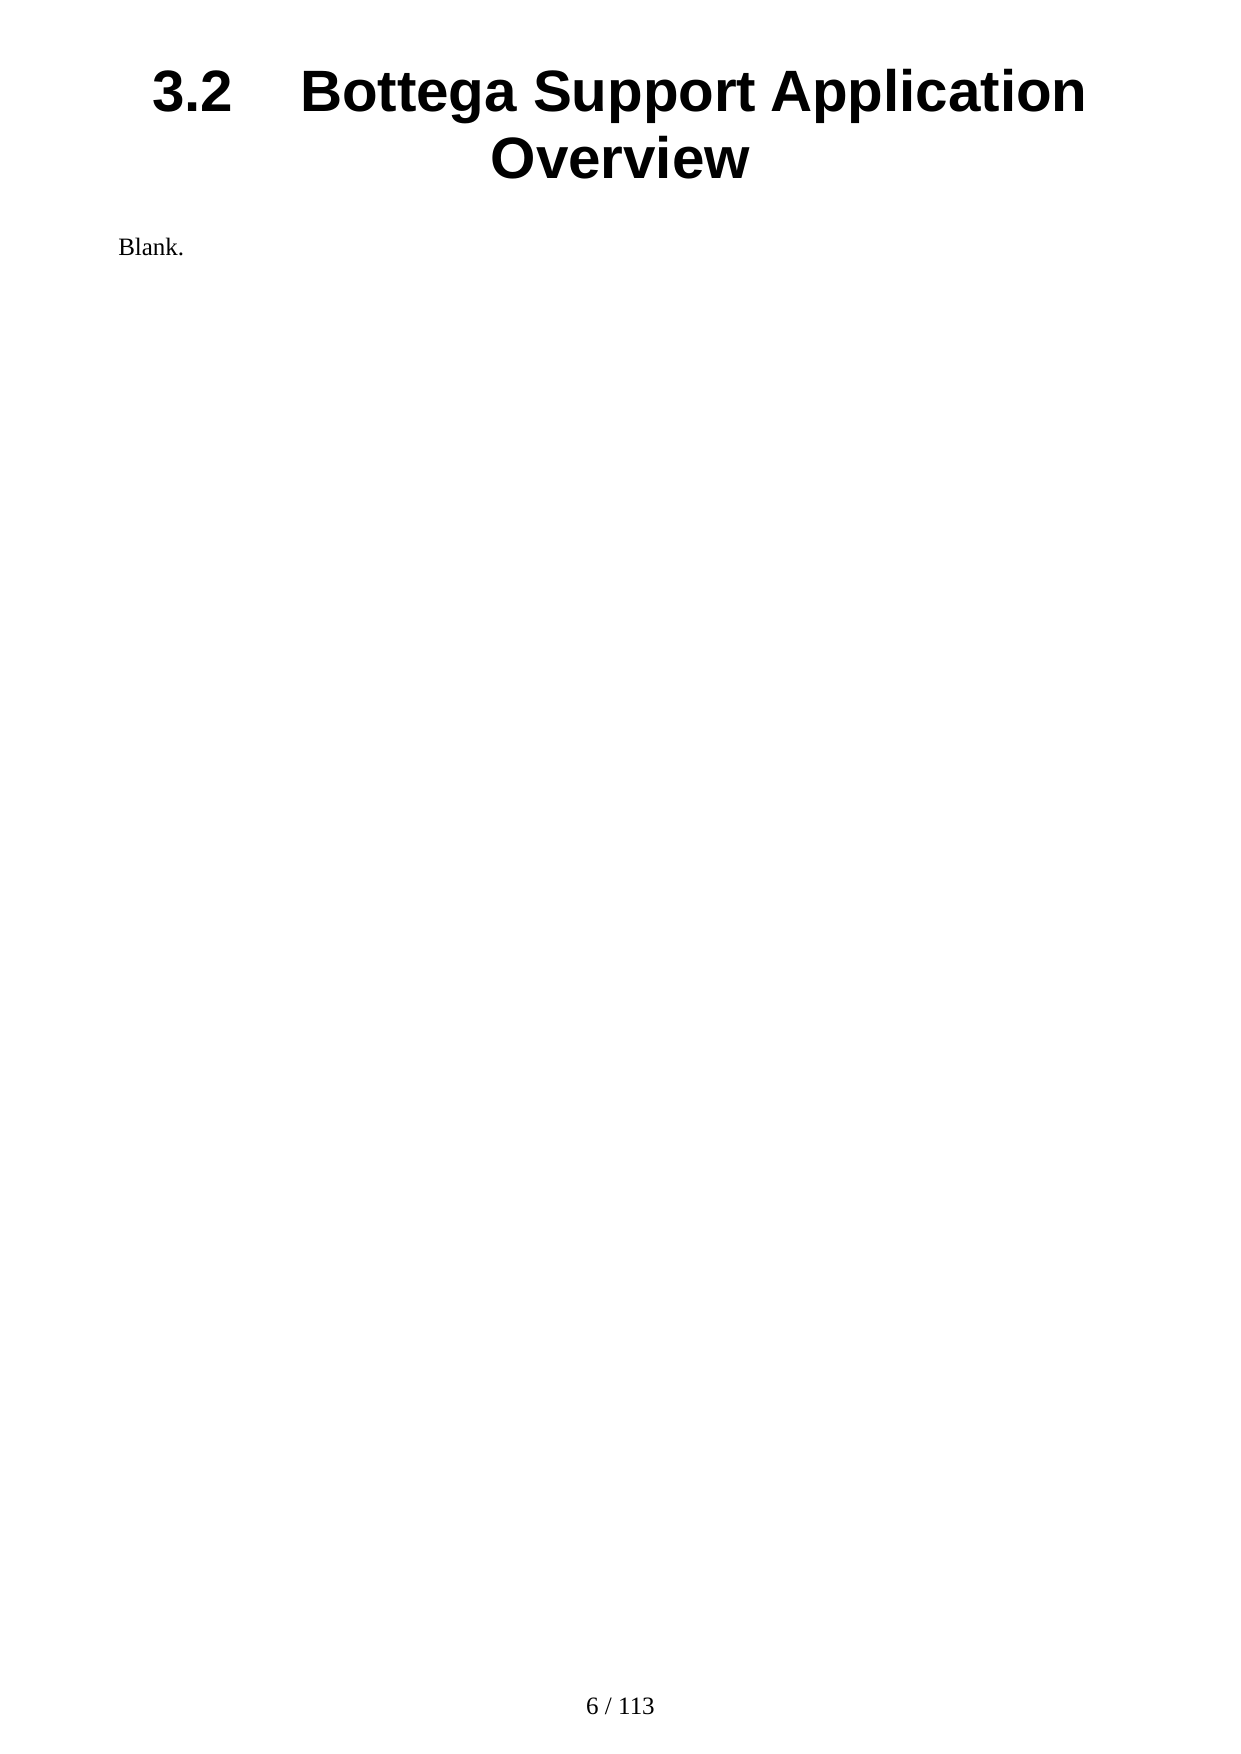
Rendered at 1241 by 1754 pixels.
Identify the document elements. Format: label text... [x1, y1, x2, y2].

text Blank. [118, 232, 1122, 260]
title 3.2 Bottega Support Application Overview [118, 56, 1122, 190]
